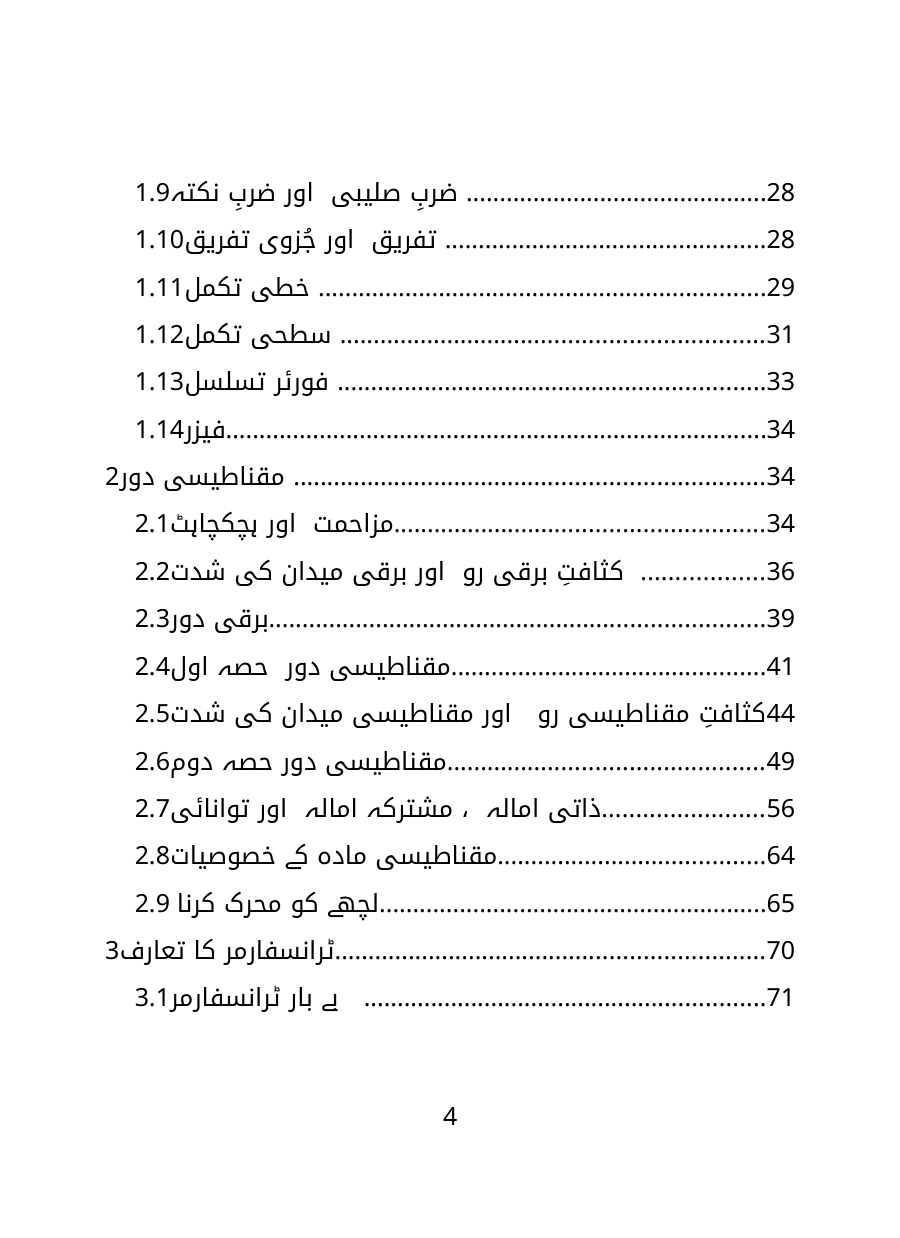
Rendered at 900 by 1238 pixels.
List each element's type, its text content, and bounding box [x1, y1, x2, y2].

text 2.7ذاتی امالہ ، مشترکہ امالہ اور توانائی 56 [134, 785, 795, 833]
text 3ٹرانسفارمر کا تعارف 70 [105, 927, 795, 975]
text 1.9ضربِ صلیبی اور ضربِ نکتہ 28 [134, 169, 795, 216]
text 2.4مقناطیسی دور حصہ اول 41 [134, 643, 795, 690]
text 1.13فورئر تسلسل 33 [134, 359, 795, 406]
text 2.3برقی دور 39 [134, 596, 795, 643]
text 1.12سطحی تکمل 31 [134, 311, 795, 359]
text 1.10تفریق اور جُزوی تفریق 28 [134, 216, 795, 264]
text 2مقناطیسی دور 34 [105, 453, 795, 501]
text 2.2کثافتِ برقی رو اور برقی میدان کی شدت 36 [134, 548, 795, 596]
text 1.14فیزر 34 [134, 406, 795, 453]
text 2.1مزاحمت اور ہچکچاہٹ 34 [134, 501, 795, 548]
text 2.9 لچھے کو محرک کرنا 65 [134, 880, 795, 927]
text 3.1بے بار ٹرانسفارمر 71 [134, 975, 795, 1022]
text 2.6مقناطیسی دور حصہ دوم 49 [134, 738, 795, 785]
text 2.8مقناطیسی مادہ کے خصوصیات 64 [134, 833, 795, 880]
text 1.11خطی تکمل 29 [134, 264, 795, 311]
text 2.5کثافتِ مقناطیسی رو اور مقناطیسی میدان کی شدت 44 [134, 690, 795, 738]
